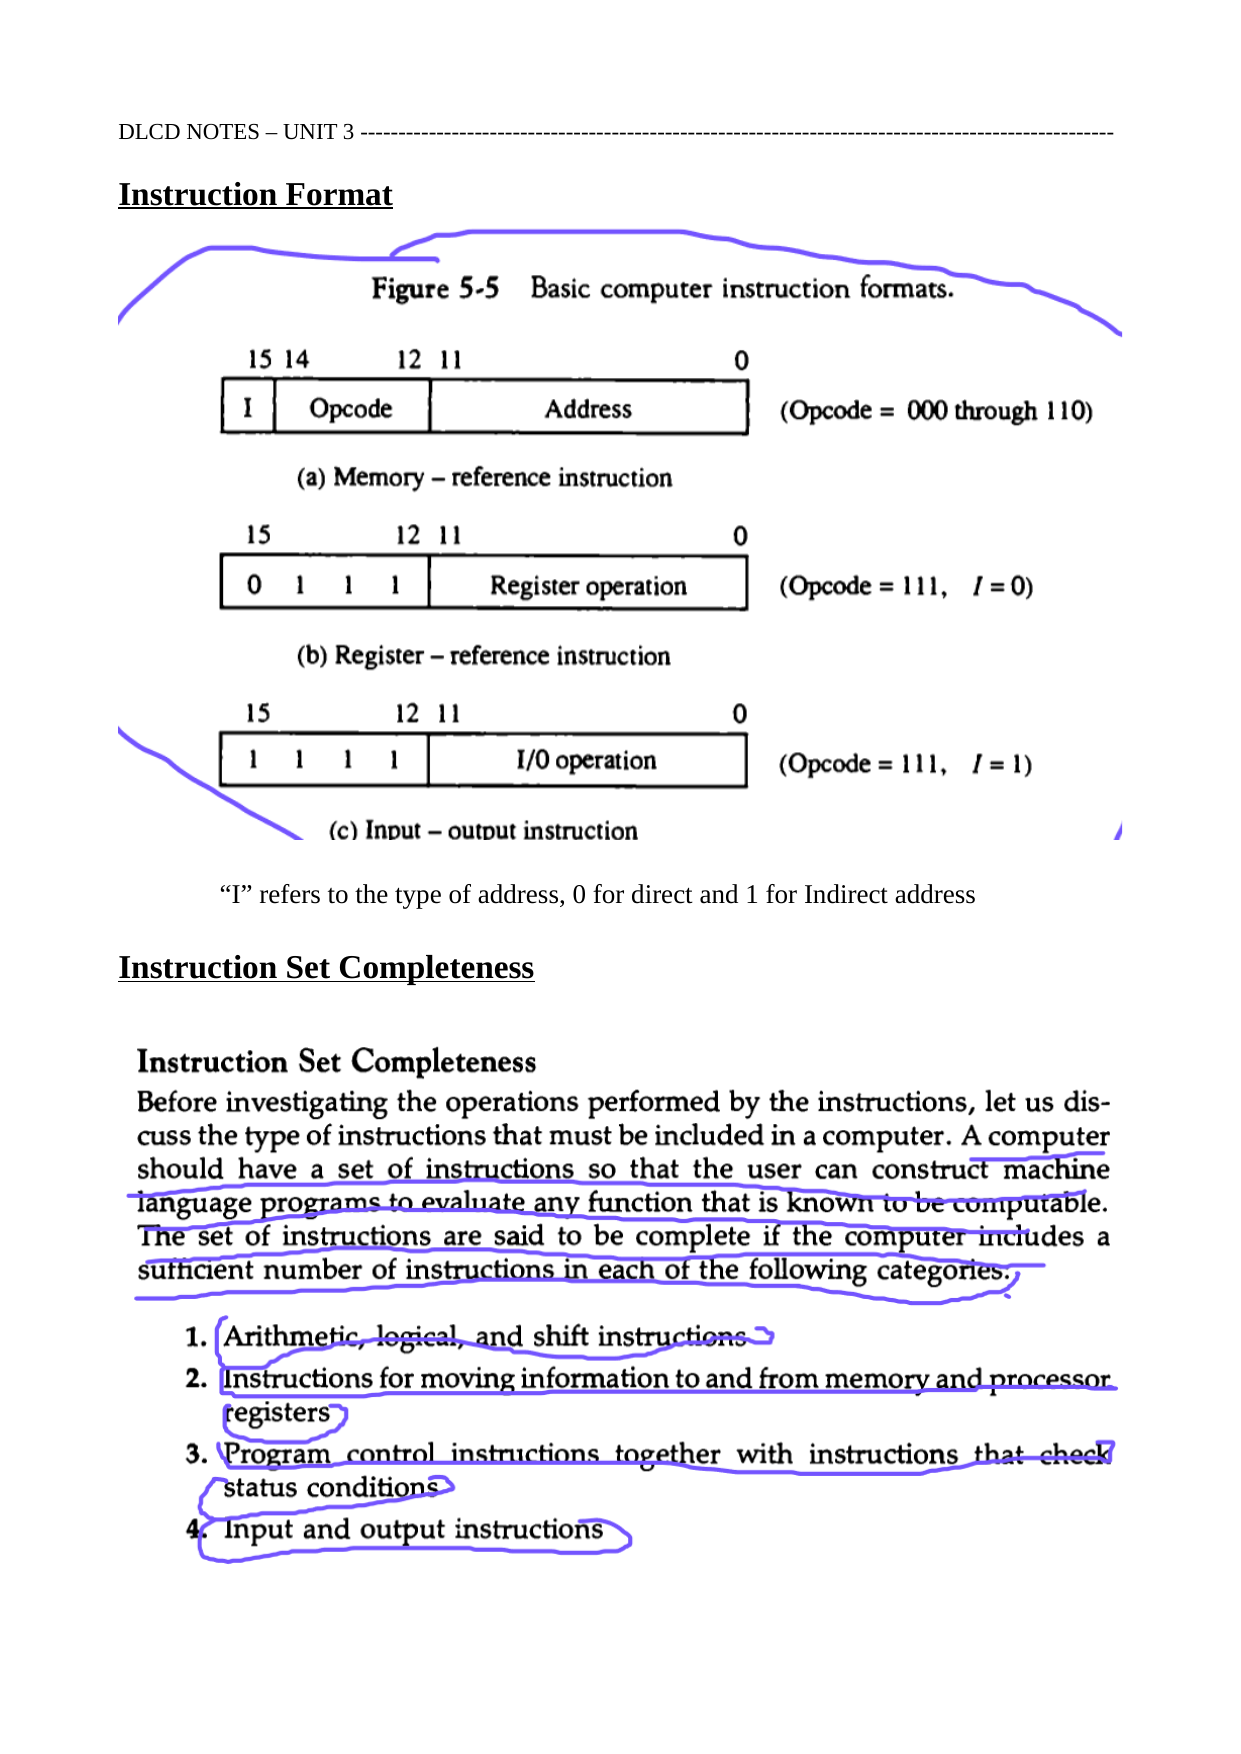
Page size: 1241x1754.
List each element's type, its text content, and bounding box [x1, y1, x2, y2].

text Instruction Format [118, 174, 1122, 212]
text “I” refers to the type of address, 0 for direct and 1 for Indirect address [118, 878, 1122, 909]
text Instruction Set Completeness [118, 947, 1122, 986]
picture [118, 225, 1123, 840]
picture [118, 1034, 1123, 1571]
